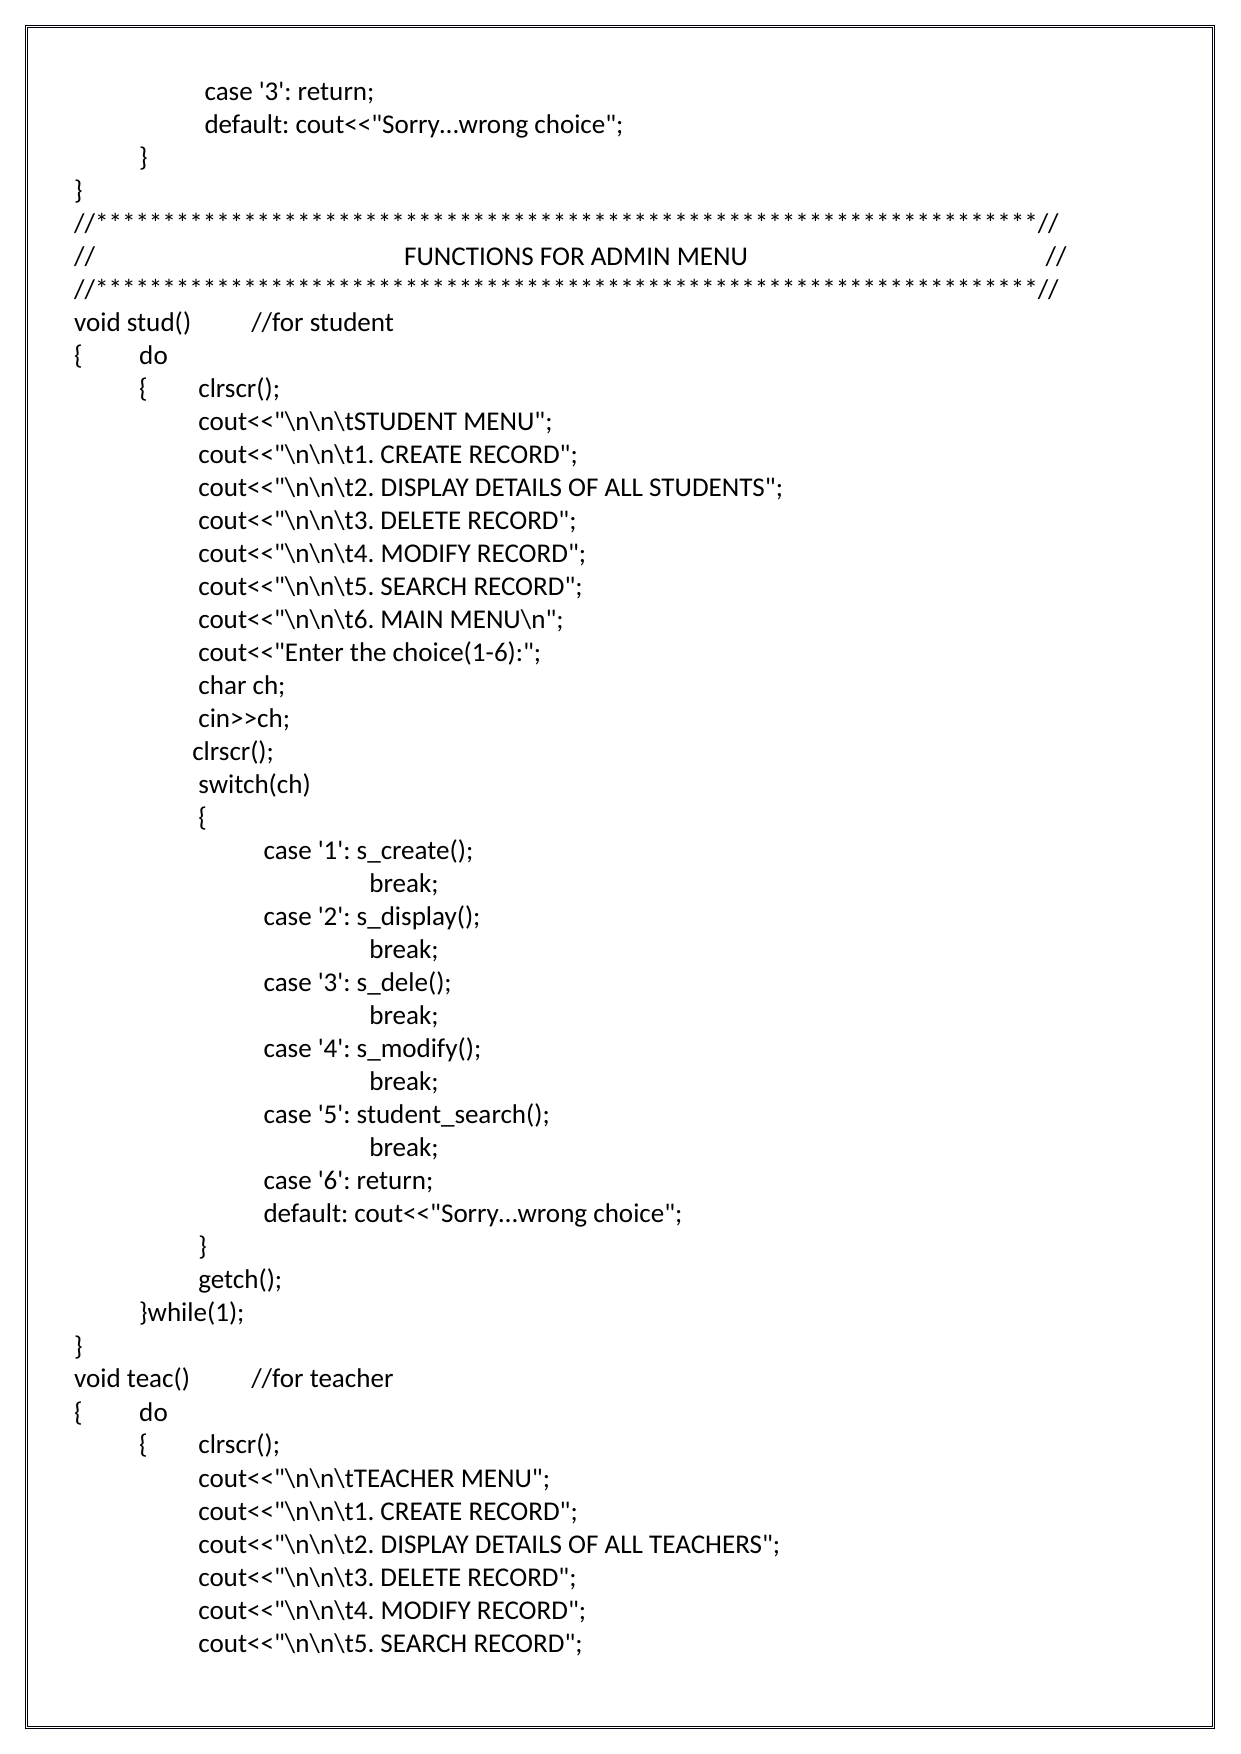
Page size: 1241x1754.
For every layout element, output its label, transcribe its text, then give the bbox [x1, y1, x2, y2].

text case '4': s_modify(); [74, 1031, 1181, 1064]
text cout<<"\n\n\t4. MODIFY RECORD"; [74, 1593, 1181, 1626]
text } [74, 140, 1181, 173]
text getch(); [74, 1263, 1181, 1296]
text cout<<"Enter the choice(1-6):"; [74, 635, 1181, 668]
text switch(ch) [74, 767, 1181, 800]
text break; [74, 998, 1181, 1031]
text break; [74, 1131, 1181, 1163]
text { do [74, 338, 1181, 371]
text char ch; [74, 668, 1181, 701]
text case '5': student_search(); [74, 1097, 1181, 1131]
text cout<<"\n\n\t3. DELETE RECORD"; [74, 1560, 1181, 1593]
text } [74, 1229, 1181, 1263]
text cout<<"\n\n\tTEACHER MENU"; [74, 1461, 1181, 1494]
text break; [74, 866, 1181, 899]
text void teac() //for teacher [74, 1362, 1181, 1395]
text //**********************************************************************// [74, 206, 1181, 239]
text clrscr(); [74, 734, 1181, 767]
text // FUNCTIONS FOR ADMIN MENU // [74, 239, 1181, 272]
text cout<<"\n\n\t5. SEARCH RECORD"; [74, 569, 1181, 602]
text cout<<"\n\n\t1. CREATE RECORD"; [74, 1494, 1181, 1527]
text break; [74, 932, 1181, 965]
text cout<<"\n\n\t6. MAIN MENU\n"; [74, 602, 1181, 635]
text case '3': s_dele(); [74, 965, 1181, 998]
text cout<<"\n\n\t5. SEARCH RECORD"; [74, 1626, 1181, 1659]
text default: cout<<"Sorry…wrong choice"; [74, 1197, 1181, 1229]
text cin>>ch; [74, 701, 1181, 734]
text { do [74, 1395, 1181, 1428]
text case '3': return; [74, 74, 1181, 107]
text } [74, 1329, 1181, 1362]
text { clrscr(); [74, 1428, 1181, 1461]
text //**********************************************************************// [74, 272, 1181, 305]
text cout<<"\n\n\t1. CREATE RECORD"; [74, 437, 1181, 470]
text default: cout<<"Sorry…wrong choice"; [74, 107, 1181, 140]
text cout<<"\n\n\tSTUDENT MENU"; [74, 404, 1181, 437]
text case '2': s_display(); [74, 899, 1181, 932]
text { [74, 800, 1181, 833]
text case '1': s_create(); [74, 833, 1181, 866]
text cout<<"\n\n\t3. DELETE RECORD"; [74, 503, 1181, 536]
text break; [74, 1064, 1181, 1097]
text cout<<"\n\n\t2. DISPLAY DETAILS OF ALL TEACHERS"; [74, 1527, 1181, 1560]
text cout<<"\n\n\t4. MODIFY RECORD"; [74, 536, 1181, 569]
text }while(1); [74, 1296, 1181, 1329]
text case '6': return; [74, 1163, 1181, 1197]
text void stud() //for student [74, 305, 1181, 338]
text { clrscr(); [74, 371, 1181, 404]
text } [74, 173, 1181, 206]
text cout<<"\n\n\t2. DISPLAY DETAILS OF ALL STUDENTS"; [74, 470, 1181, 503]
